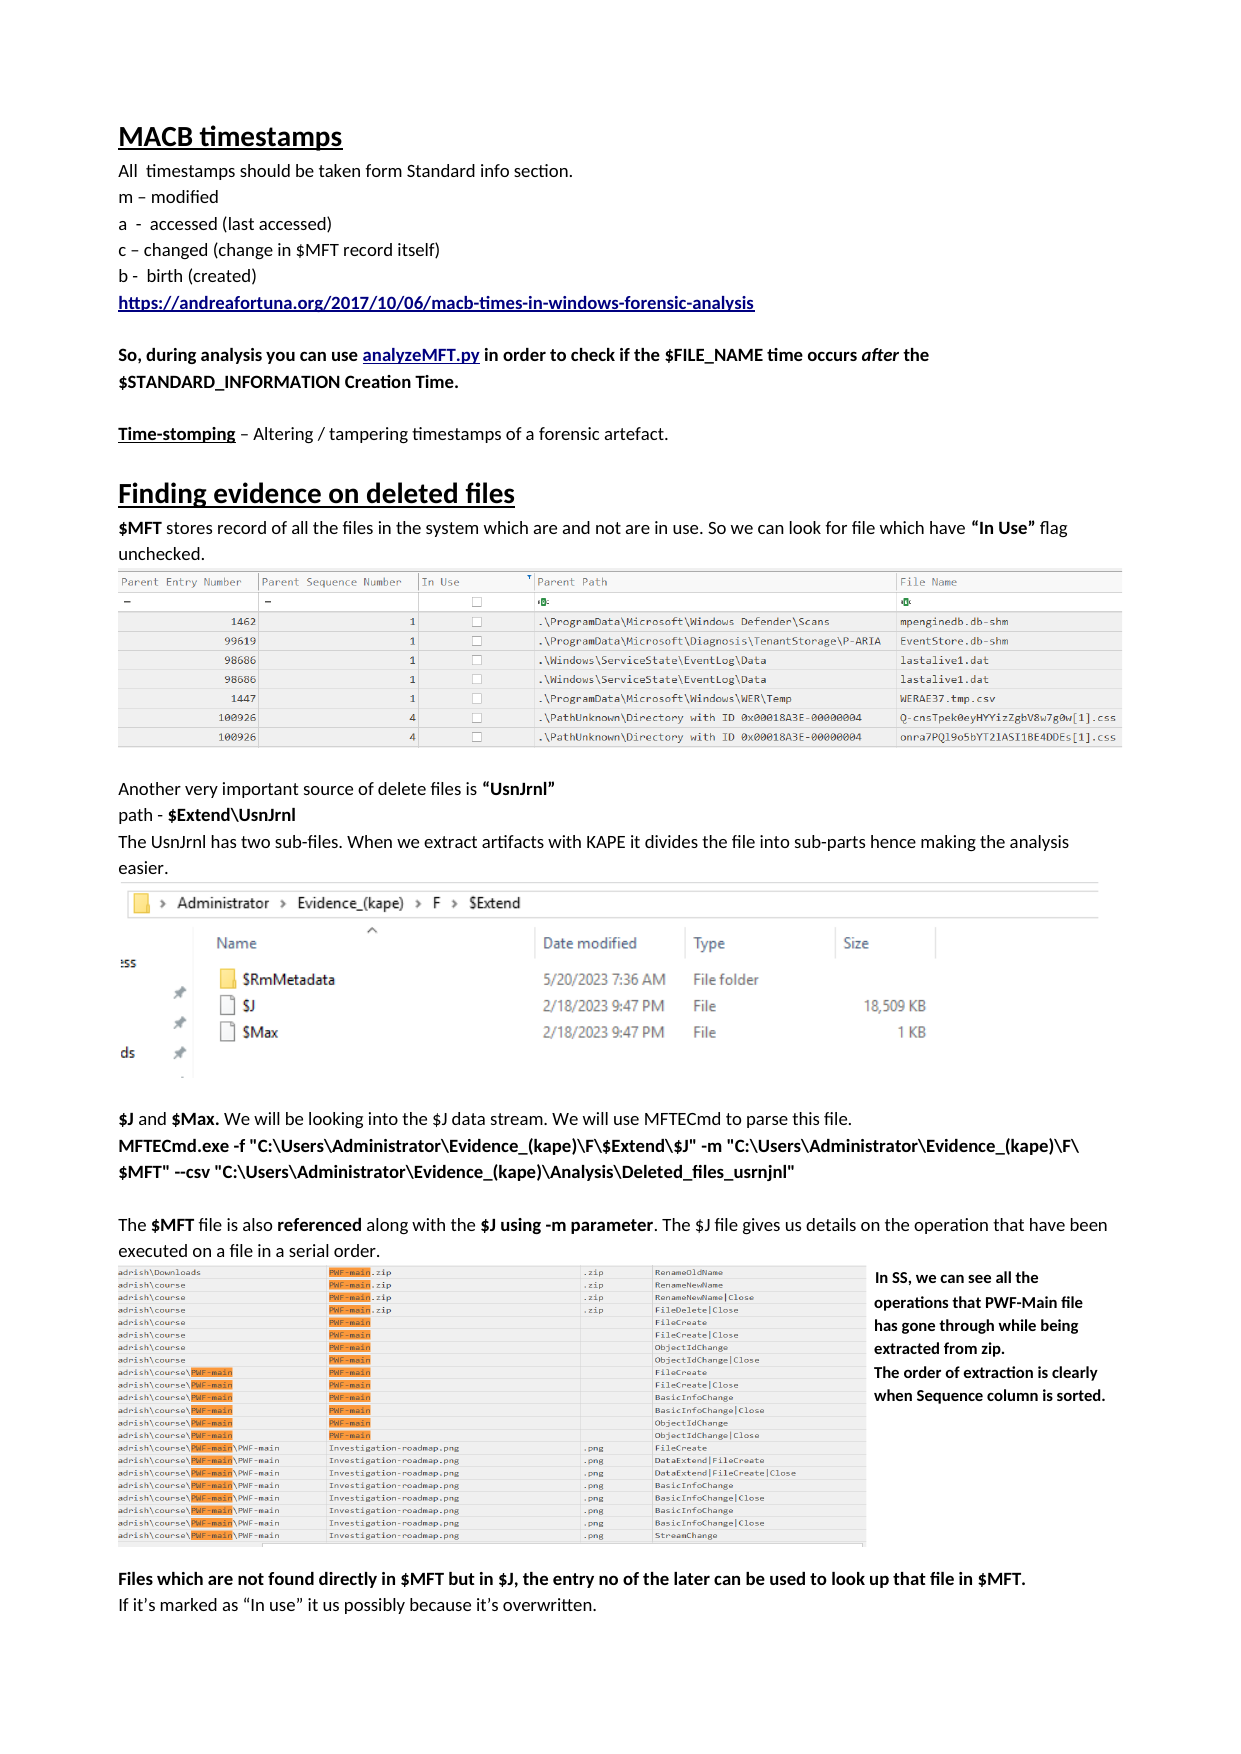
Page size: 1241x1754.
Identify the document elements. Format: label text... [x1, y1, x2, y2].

text c – changed (change in $MFT record itself) [118, 238, 1122, 261]
text All timestamps should be taken form Standard info section. [118, 159, 1122, 182]
text https://andreafortuna.org/2017/10/06/macb-times-in-windows-forensic-analysis [118, 291, 1122, 314]
text Finding evidence on deleted files [118, 475, 1122, 511]
text The $MFT file is also referenced along with the $J using -m parameter. The $J file gives us details on the operation that have been executed on a file in a serial order. [118, 1213, 1122, 1262]
text MFTECmd.exe -f "C:\Users\Administrator\Evidence_(kape)\F\$Extend\$J" -m "C:\Users\Administrator\Evidence_(kape)\F\$MFT" --csv "C:\Users\Administrator\Evidence_(kape)\Analysis\Deleted_files_usrnjnl" [118, 1134, 1122, 1183]
text The order of extraction is clearly [867, 1362, 1122, 1382]
text $J and $Max. We will be looking into the $J data stream. We will use MFTECmd to parse this file. [118, 1107, 1122, 1130]
text MACB timestamps [118, 118, 1122, 154]
text path - $Extend\UsnJrnl [118, 804, 1122, 827]
text So, during analysis you can use analyzeMFT.py in order to check if the $FILE_NAME time occurs after the $STANDARD_INFORMATION Creation Time. [118, 343, 1122, 393]
text a - accessed (last accessed) [118, 212, 1122, 235]
text Files which are not found directly in $MFT but in $J, the entry no of the later can be used to look up that file in $MFT. [118, 1567, 1122, 1590]
text The UsnJrnl has two sub-files. When we extract artifacts with KAPE it divides the file into sub-parts hence making the analysis easier. [118, 830, 1122, 879]
text operations that PWF-Main file [867, 1292, 1122, 1312]
picture [118, 1265, 867, 1547]
text $MFT stores record of all the files in the system which are and not are in use. So we can look for file which have “In Use” flag unchecked. [118, 516, 1122, 566]
text extracted from zip. [867, 1339, 1122, 1359]
text b - birth (created) [118, 264, 1122, 287]
text m – modified [118, 185, 1122, 208]
text when Sequence column is sorted. [867, 1385, 1122, 1406]
text If it’s marked as “In use” it us possibly because it’s overwritten. [118, 1593, 1122, 1616]
text has gone through while being [867, 1315, 1122, 1336]
text In SS, we can see all the [867, 1266, 1122, 1288]
text Another very important source of delete files is “UsnJrnl” [118, 777, 1122, 800]
picture [120, 882, 1099, 1078]
picture [118, 568, 1123, 748]
text Time-stomping – Altering / tampering timestamps of a forensic artefact. [118, 423, 1122, 446]
